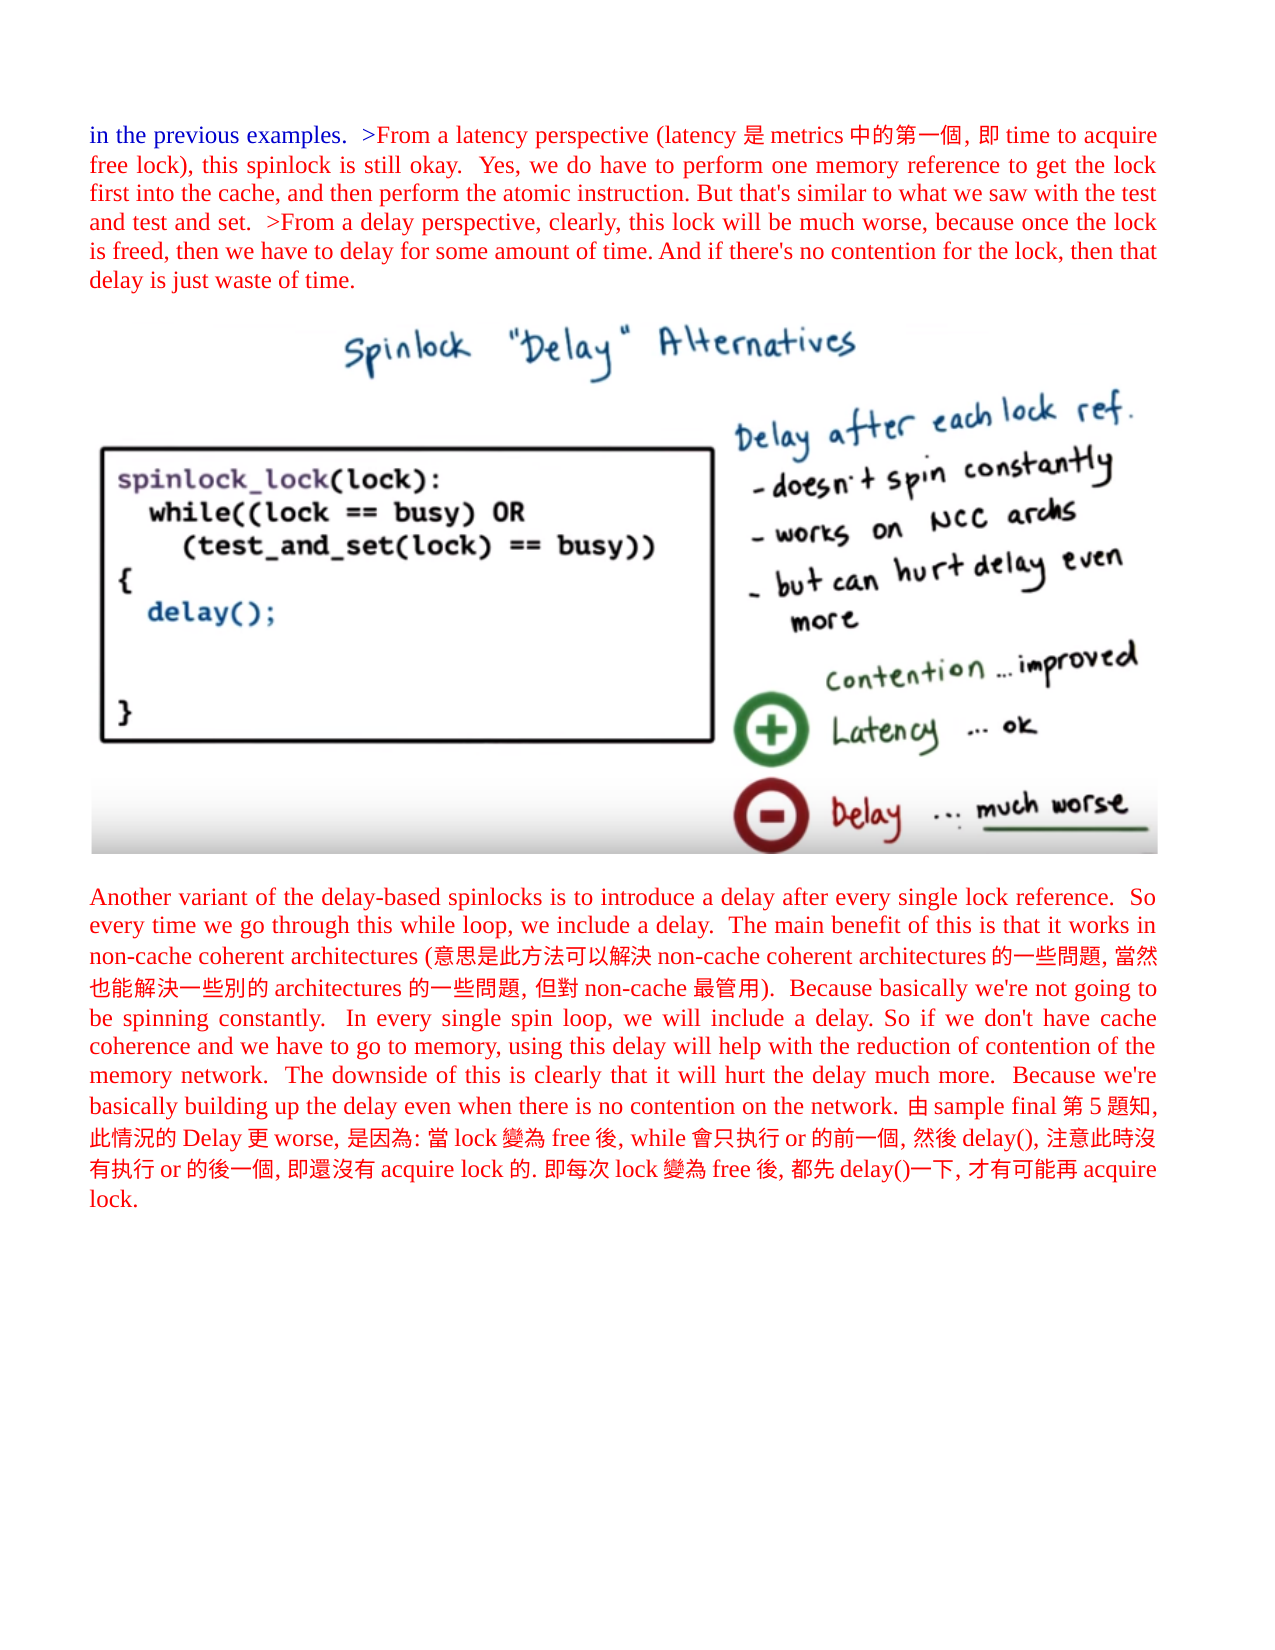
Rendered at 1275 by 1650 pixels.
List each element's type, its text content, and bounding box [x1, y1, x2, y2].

text in the previous examples. >From a latency perspective (latency是metrics中的第一個, 即time to acquire free lock), this spinlock is still okay. Yes, we do have to perform one memory reference to get the lock first into the cache, and then perform the atomic instruction. But that's similar to what we saw with the test and test and set. >From a delay perspective, clearly, this lock will be much worse, because once the lock is freed, then we have to delay for some amount of time. And if there's no contention for the lock, then that delay is just waste of time. [89, 118, 1158, 293]
text Another variant of the delay-based spinlocks is to introduce a delay after every single lock reference. So every time we go through this while loop, we include a delay. The main benefit of this is that it works in non-cache coherent architectures (意思是此方法可以解決non-cache coherent architectures的一些問題, 當然也能解決一些別的architectures的一些問題, 但對non-cache最管用). Because basically we're not going to be spinning constantly. In every single spin loop, we will include a delay. So if we don't have cache coherence and we have to go to memory, using this delay will help with the reduction of contention of the memory network. The downside of this is clearly that it will hurt the delay much more. Because we're basically building up the delay even when there is no contention on the network. 由sample final第5題知, 此情況的Delay更worse, 是因為: 當lock變為free後, while會只执行or的前一個, 然後delay(), 注意此時沒有执行or的後一個, 即還沒有acquire lock的. 即每次lock變為free後, 都先delay()一下, 才有可能再acquire lock. [89, 882, 1158, 1213]
picture [89, 322, 1158, 854]
